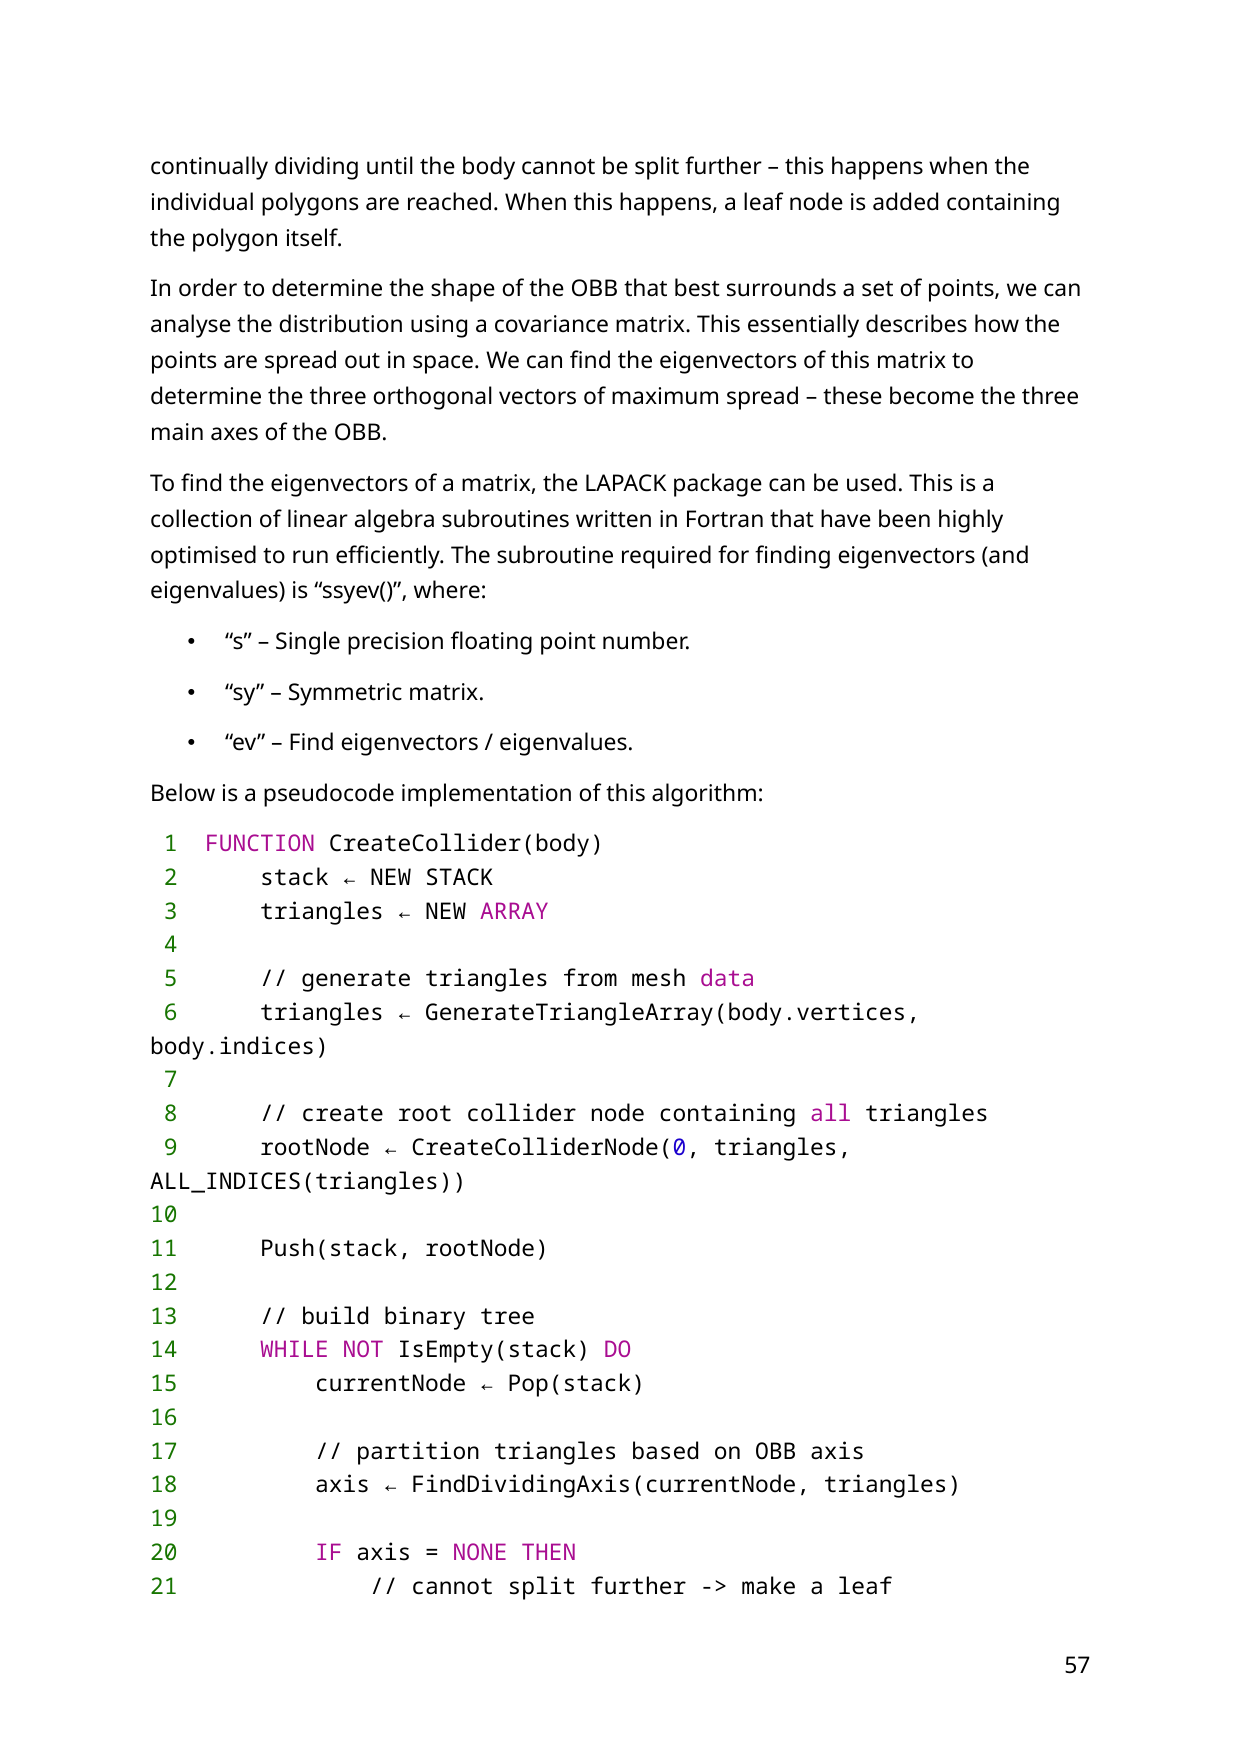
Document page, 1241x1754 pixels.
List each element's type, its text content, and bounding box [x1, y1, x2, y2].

text 13 // build binary tree [150, 1299, 1090, 1331]
text 17 // partition triangles based on OBB axis [150, 1434, 1090, 1466]
text continually dividing until the body cannot be split further – this happens when the individual polygons are reached. When this happens, a leaf node is added containing the polygon itself. [150, 150, 1090, 253]
text 16 [150, 1401, 1090, 1432]
text 20 IF axis = NONE THEN [150, 1536, 1090, 1567]
text 5 // generate triangles from mesh data [150, 962, 1090, 993]
text 3 triangles ← NEW ARRAY [150, 894, 1090, 926]
text 1 FUNCTION CreateCollider(body) [150, 827, 1090, 858]
list “s” – Single precision floating point number. [187, 625, 1090, 656]
text 2 stack ← NEW STACK [150, 861, 1090, 892]
text 9 rootNode ← CreateColliderNode(0, triangles, ALL_INDICES(triangles)) [150, 1131, 1090, 1196]
text 18 axis ← FindDividingAxis(currentNode, triangles) [150, 1468, 1090, 1499]
text 10 [150, 1198, 1090, 1229]
text 6 triangles ← GenerateTriangleArray(body.vertices, body.indices) [150, 996, 1090, 1061]
text 4 [150, 928, 1090, 959]
list “ev” – Find eigenvectors / eigenvalues. [187, 726, 1090, 757]
text 11 Push(stack, rootNode) [150, 1232, 1090, 1263]
text 14 WHILE NOT IsEmpty(stack) DO [150, 1333, 1090, 1364]
text Below is a pseudocode implementation of this algorithm: [150, 777, 1090, 808]
text 8 // create root collider node containing all triangles [150, 1097, 1090, 1128]
text To find the eigenvectors of a matrix, the LAPACK package can be used. This is a collection of linear algebra subroutines written in Fortran that have been highly optimised to run efficiently. The subroutine required for finding eigenvectors (and eigenvalues) is “ssyev()”, where: [150, 467, 1090, 606]
text In order to determine the shape of the OBB that best surrounds a set of points, we can analyse the distribution using a covariance matrix. This essentially describes how the points are spread out in space. We can find the eigenvectors of this matrix to determine the three orthogonal vectors of maximum spread – these become the three main axes of the OBB. [150, 272, 1090, 447]
text 7 [150, 1063, 1090, 1094]
text 12 [150, 1266, 1090, 1297]
text 15 currentNode ← Pop(stack) [150, 1367, 1090, 1398]
text 21 // cannot split further -> make a leaf [150, 1569, 1090, 1601]
text 19 [150, 1502, 1090, 1533]
list “sy” – Symmetric matrix. [187, 676, 1090, 707]
